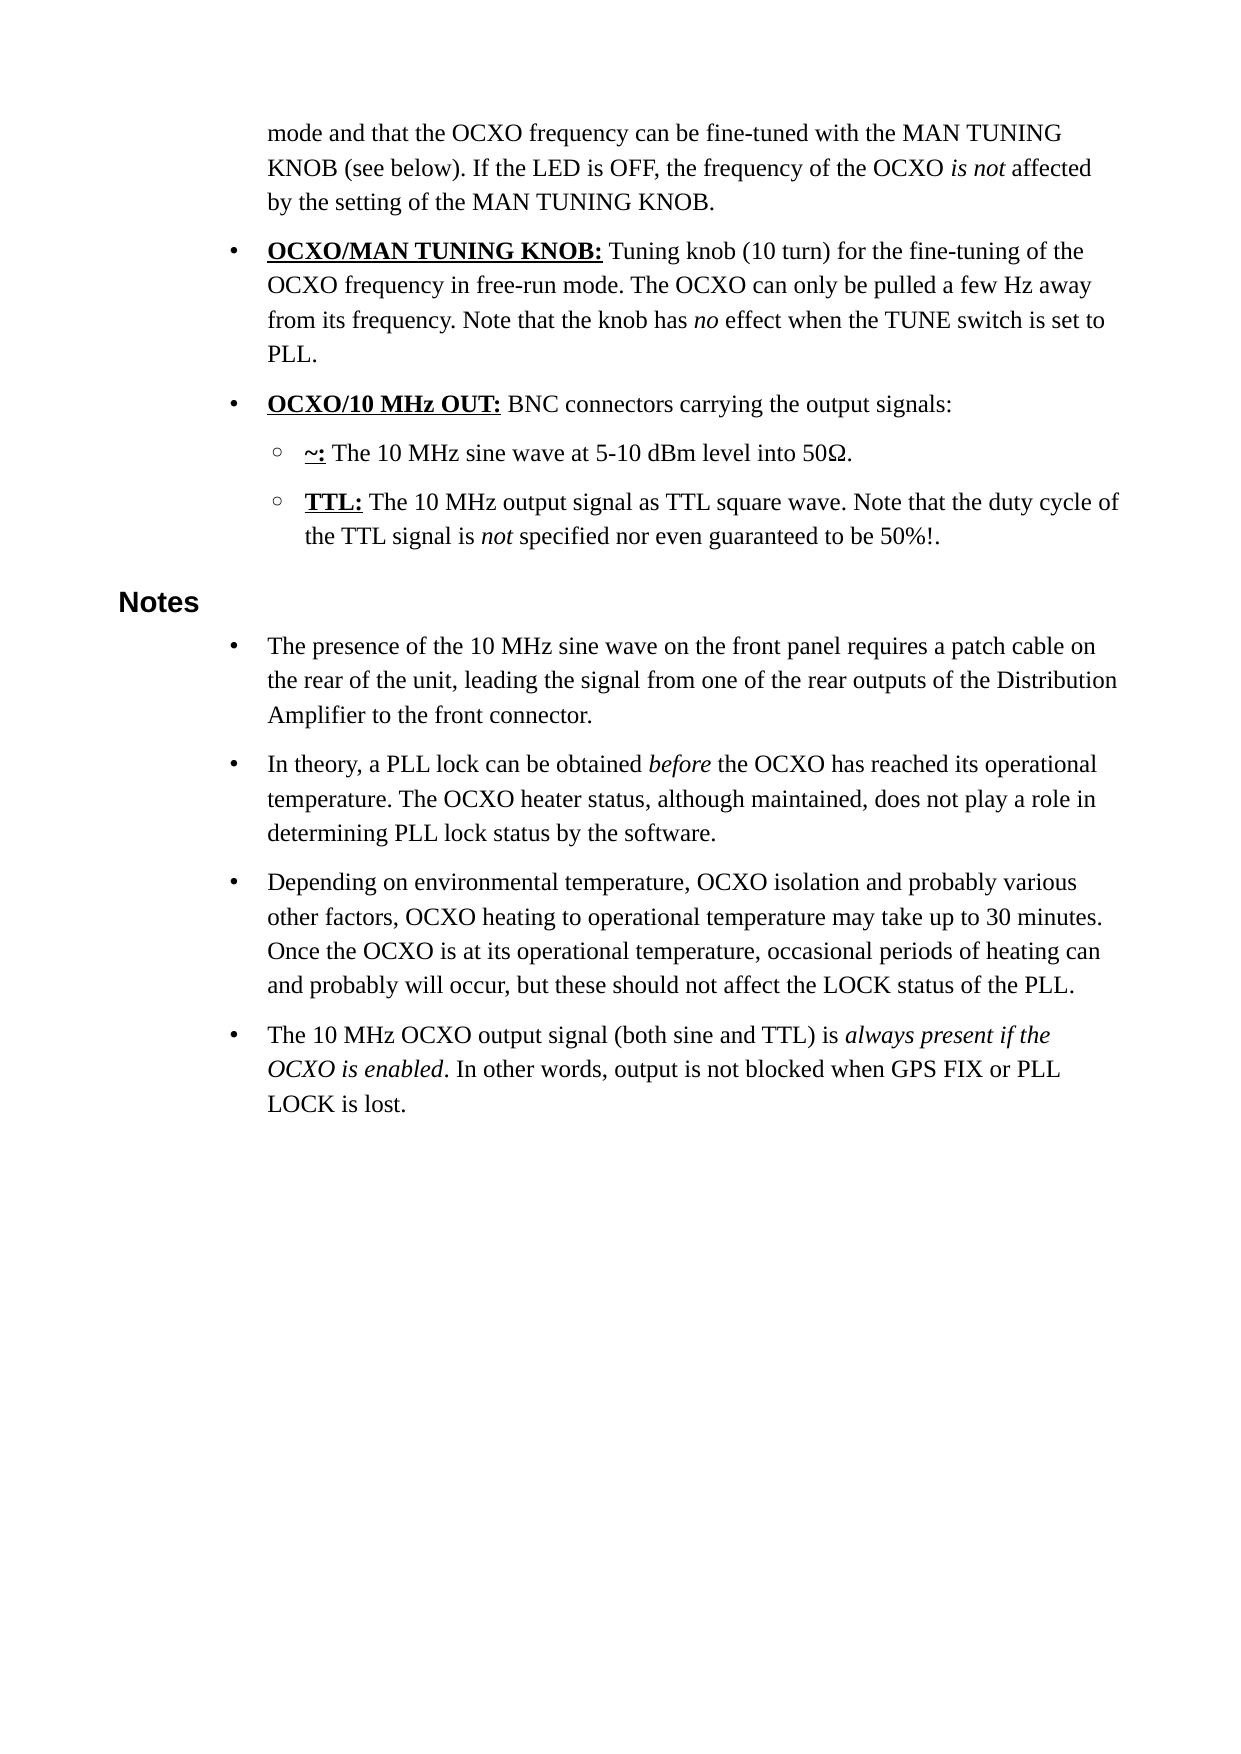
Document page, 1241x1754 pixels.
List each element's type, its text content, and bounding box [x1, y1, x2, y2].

list TTL: The 10 MHz output signal as TTL square wave. Note that the duty cycle of the TTL signal is not specified nor even guaranteed to be 50%!. [267, 487, 1122, 550]
list OCXO/MAN TUNING KNOB: Tuning knob (10 turn) for the fine-tuning of the OCXO frequency in free-run mode. The OCXO can only be pulled a few Hz away from its frequency. Note that the knob has no effect when the TUNE switch is set to PLL. [229, 236, 1122, 368]
subtitle Notes [118, 585, 1122, 619]
list The presence of the 10 MHz sine wave on the front panel requires a patch cable on the rear of the unit, leading the signal from one of the rear outputs of the Distribution Amplifier to the front connector. [229, 631, 1122, 729]
list mode and that the OCXO frequency can be fine-tuned with the MAN TUNING KNOB (see below). If the LED is OFF, the frequency of the OCXO is not affected by the setting of the MAN TUNING KNOB. [229, 118, 1122, 216]
list The 10 MHz OCXO output signal (both sine and TTL) is always present if the OCXO is enabled. In other words, output is not blocked when GPS FIX or PLL LOCK is lost. [229, 1020, 1122, 1117]
list OCXO/10 MHz OUT: BNC connectors carrying the output signals: [229, 389, 1122, 417]
list Depending on environmental temperature, OCXO isolation and probably various other factors, OCXO heating to operational temperature may take up to 30 minutes. Once the OCXO is at its operational temperature, occasional periods of heating can and probably will occur, but these should not affect the LOCK status of the PLL. [229, 867, 1122, 999]
list ~: The 10 MHz sine wave at 5-10 dBm level into 50Ω. [267, 438, 1122, 466]
list In theory, a PLL lock can be obtained before the OCXO has reached its operational temperature. The OCXO heater status, although maintained, does not play a role in determining PLL lock status by the software. [229, 749, 1122, 847]
